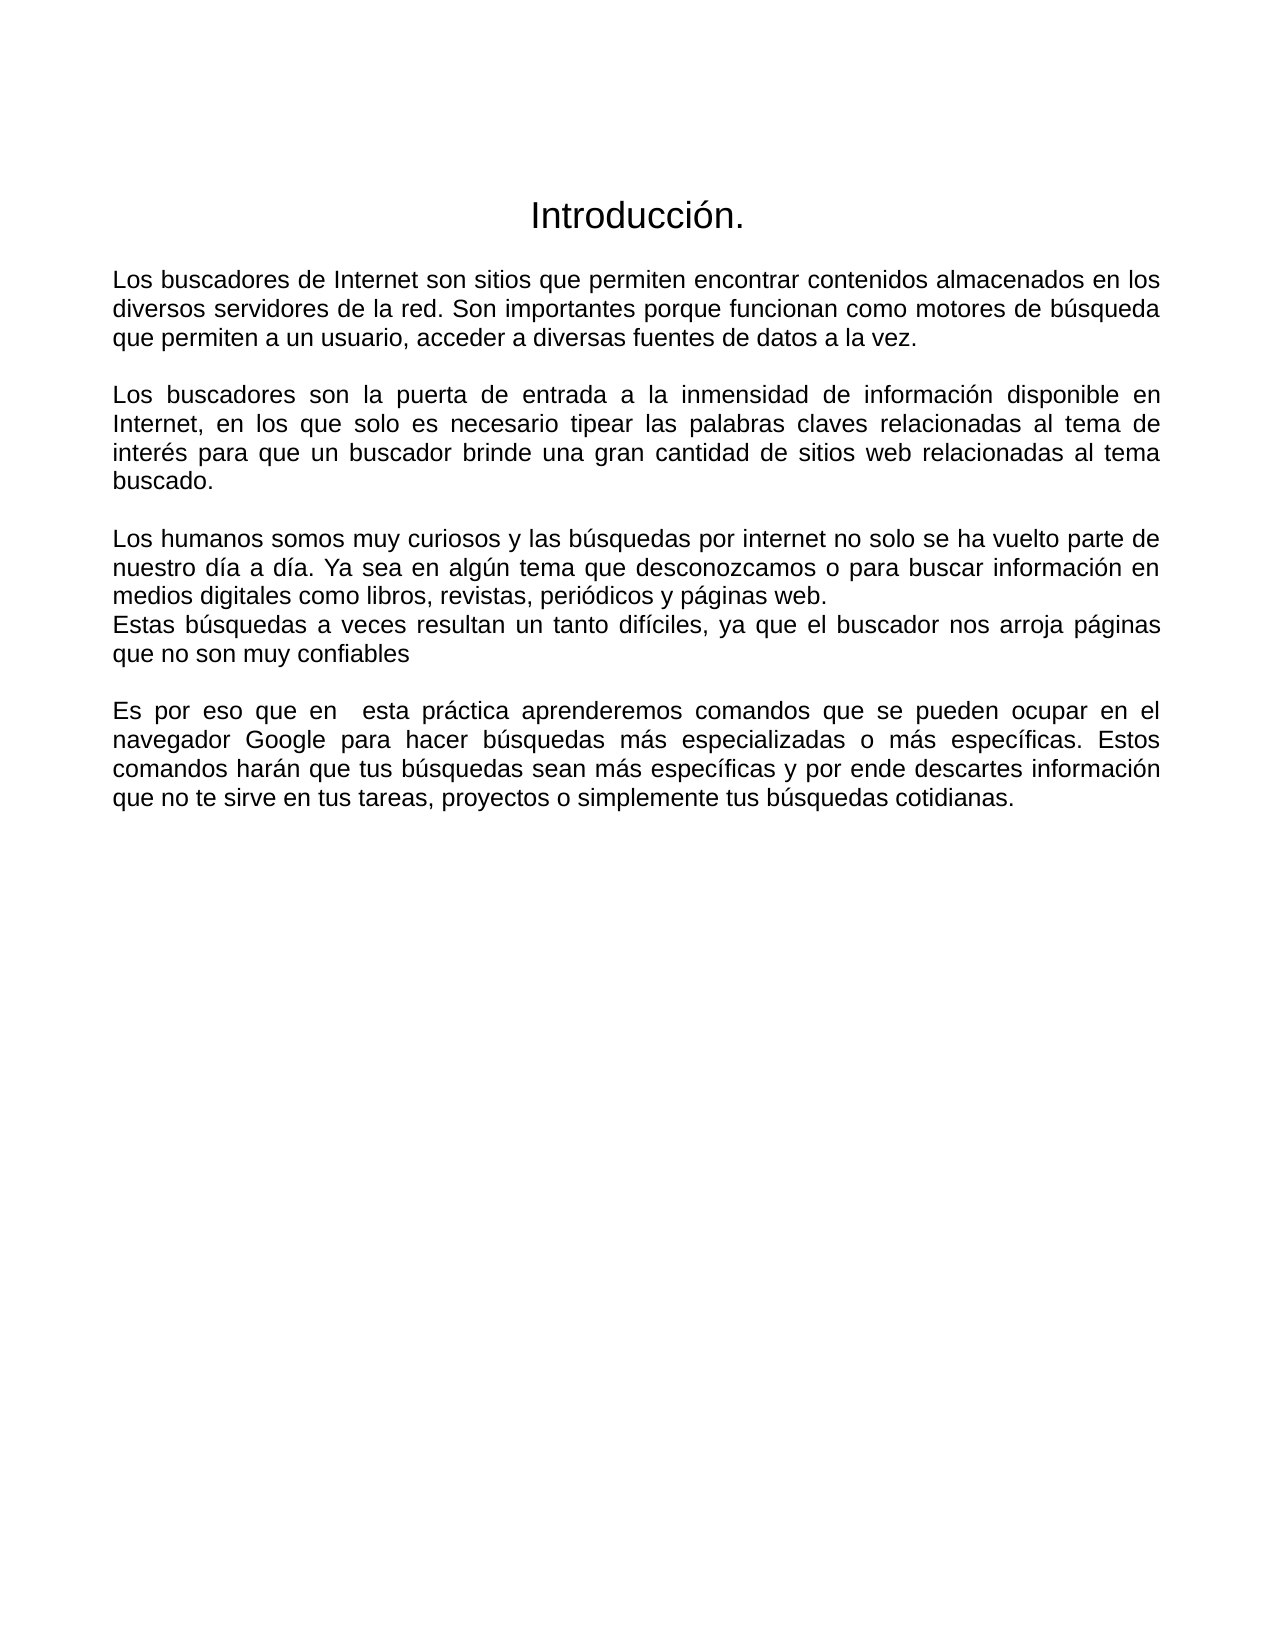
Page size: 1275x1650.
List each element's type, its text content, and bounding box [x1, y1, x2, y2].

text Es por eso que en esta práctica aprenderemos comandos que se pueden ocupar en el navegador Google para hacer búsquedas más especializadas o más específicas. Estos comandos harán que tus búsquedas sean más específicas y por ende descartes información que no te sirve en tus tareas, proyectos o simplemente tus búsquedas cotidianas. [112, 696, 1162, 811]
text Los buscadores son la puerta de entrada a la inmensidad de información disponible en Internet, en los que solo es necesario tipear las palabras claves relacionadas al tema de interés para que un buscador brinde una gran cantidad de sitios web relacionadas al tema buscado. [112, 380, 1162, 495]
text Introducción. [112, 193, 1162, 236]
text Estas búsquedas a veces resultan un tanto difíciles, ya que el buscador nos arroja páginas que no son muy confiables [112, 610, 1162, 667]
text Los humanos somos muy curiosos y las búsquedas por internet no solo se ha vuelto parte de nuestro día a día. Ya sea en algún tema que desconozcamos o para buscar información en medios digitales como libros, revistas, periódicos y páginas web. [112, 524, 1162, 610]
text Los buscadores de Internet son sitios que permiten encontrar contenidos almacenados en los diversos servidores de la red. Son importantes porque funcionan como motores de búsqueda que permiten a un usuario, acceder a diversas fuentes de datos a la vez. [112, 265, 1162, 351]
